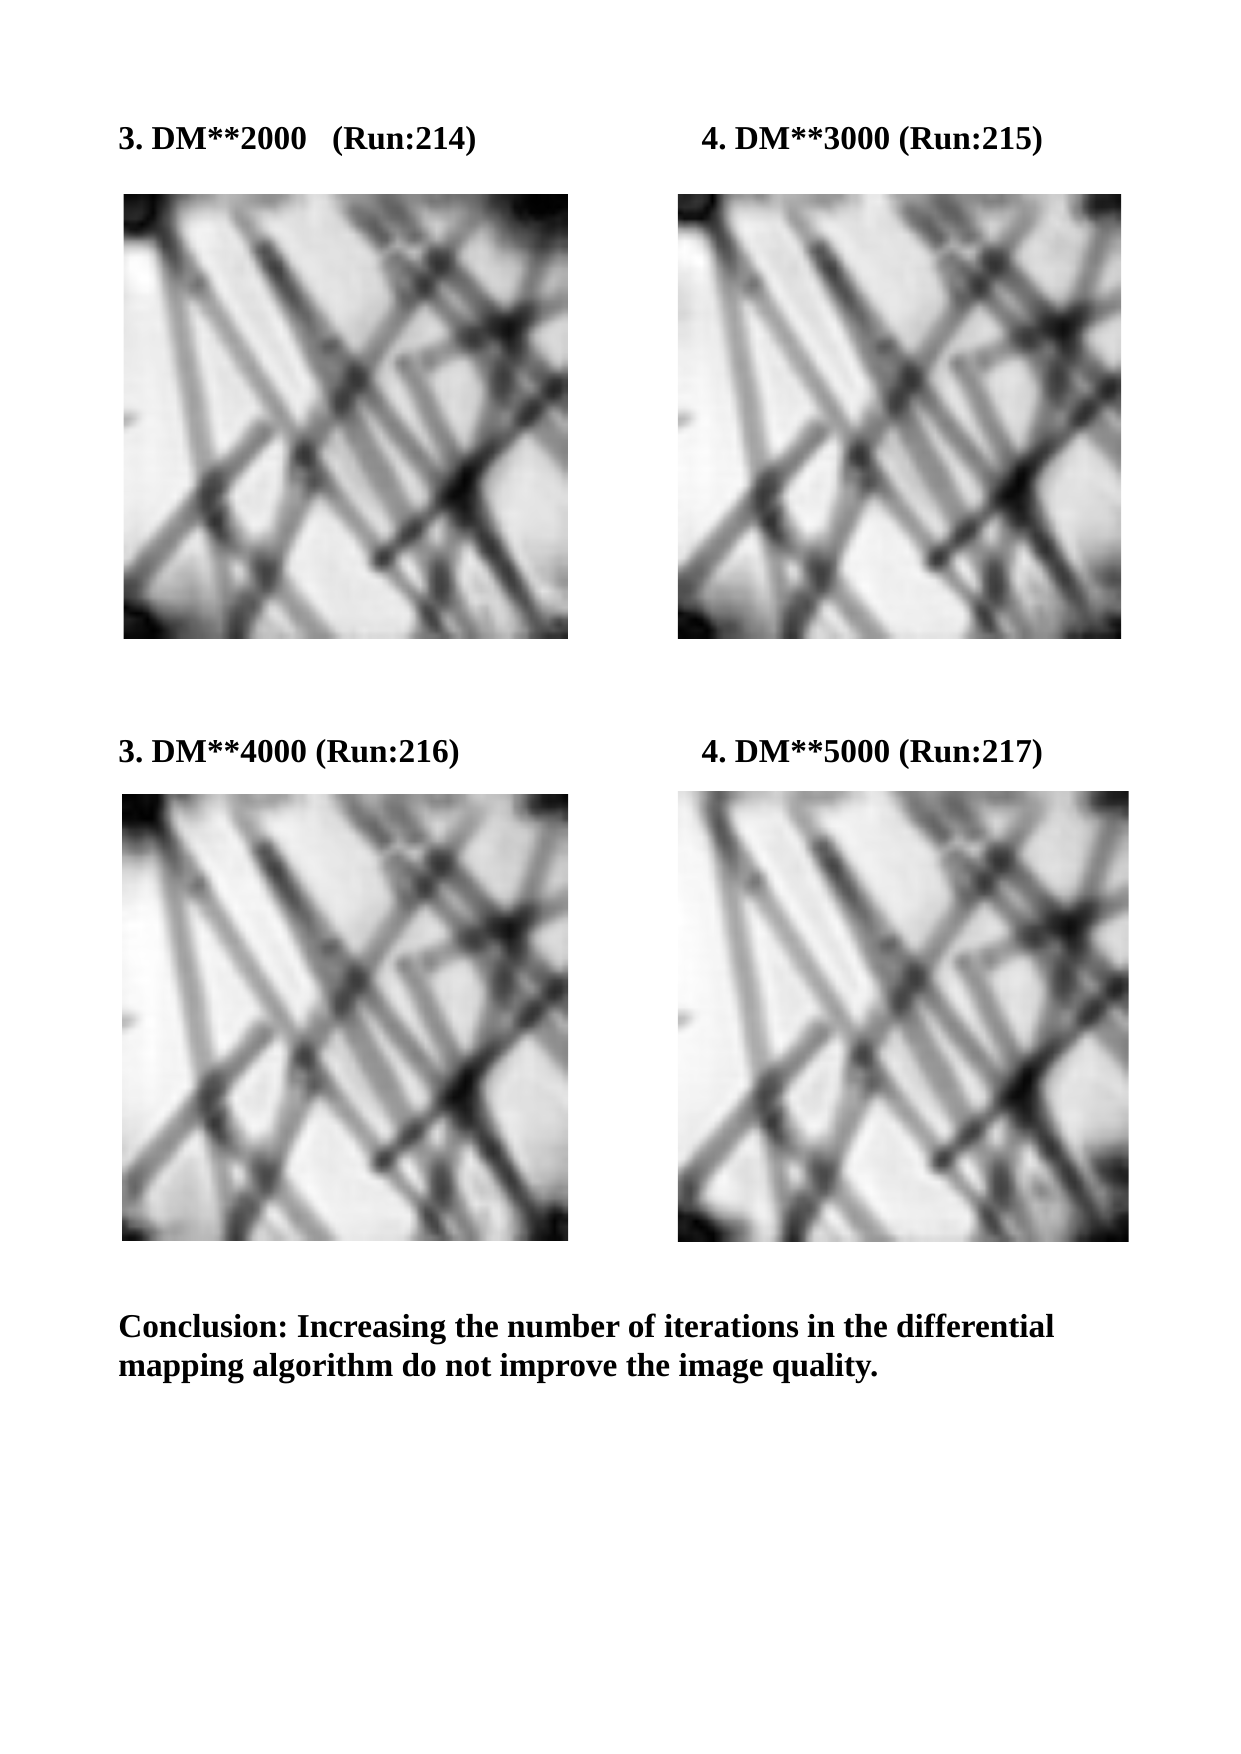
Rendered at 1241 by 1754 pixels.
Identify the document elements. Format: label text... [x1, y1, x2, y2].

picture [123, 194, 568, 639]
picture [677, 791, 1129, 1242]
text 3. DM**2000 (Run:214) 4. DM**3000 (Run:215) [118, 118, 1122, 156]
text Conclusion: Increasing the number of iterations in the differential mapping algorithm do not improve the image quality. [118, 1306, 1122, 1383]
text 3. DM**4000 (Run:216) 4. DM**5000 (Run:217) [118, 731, 1122, 770]
picture [677, 194, 1122, 639]
picture [122, 794, 569, 1241]
